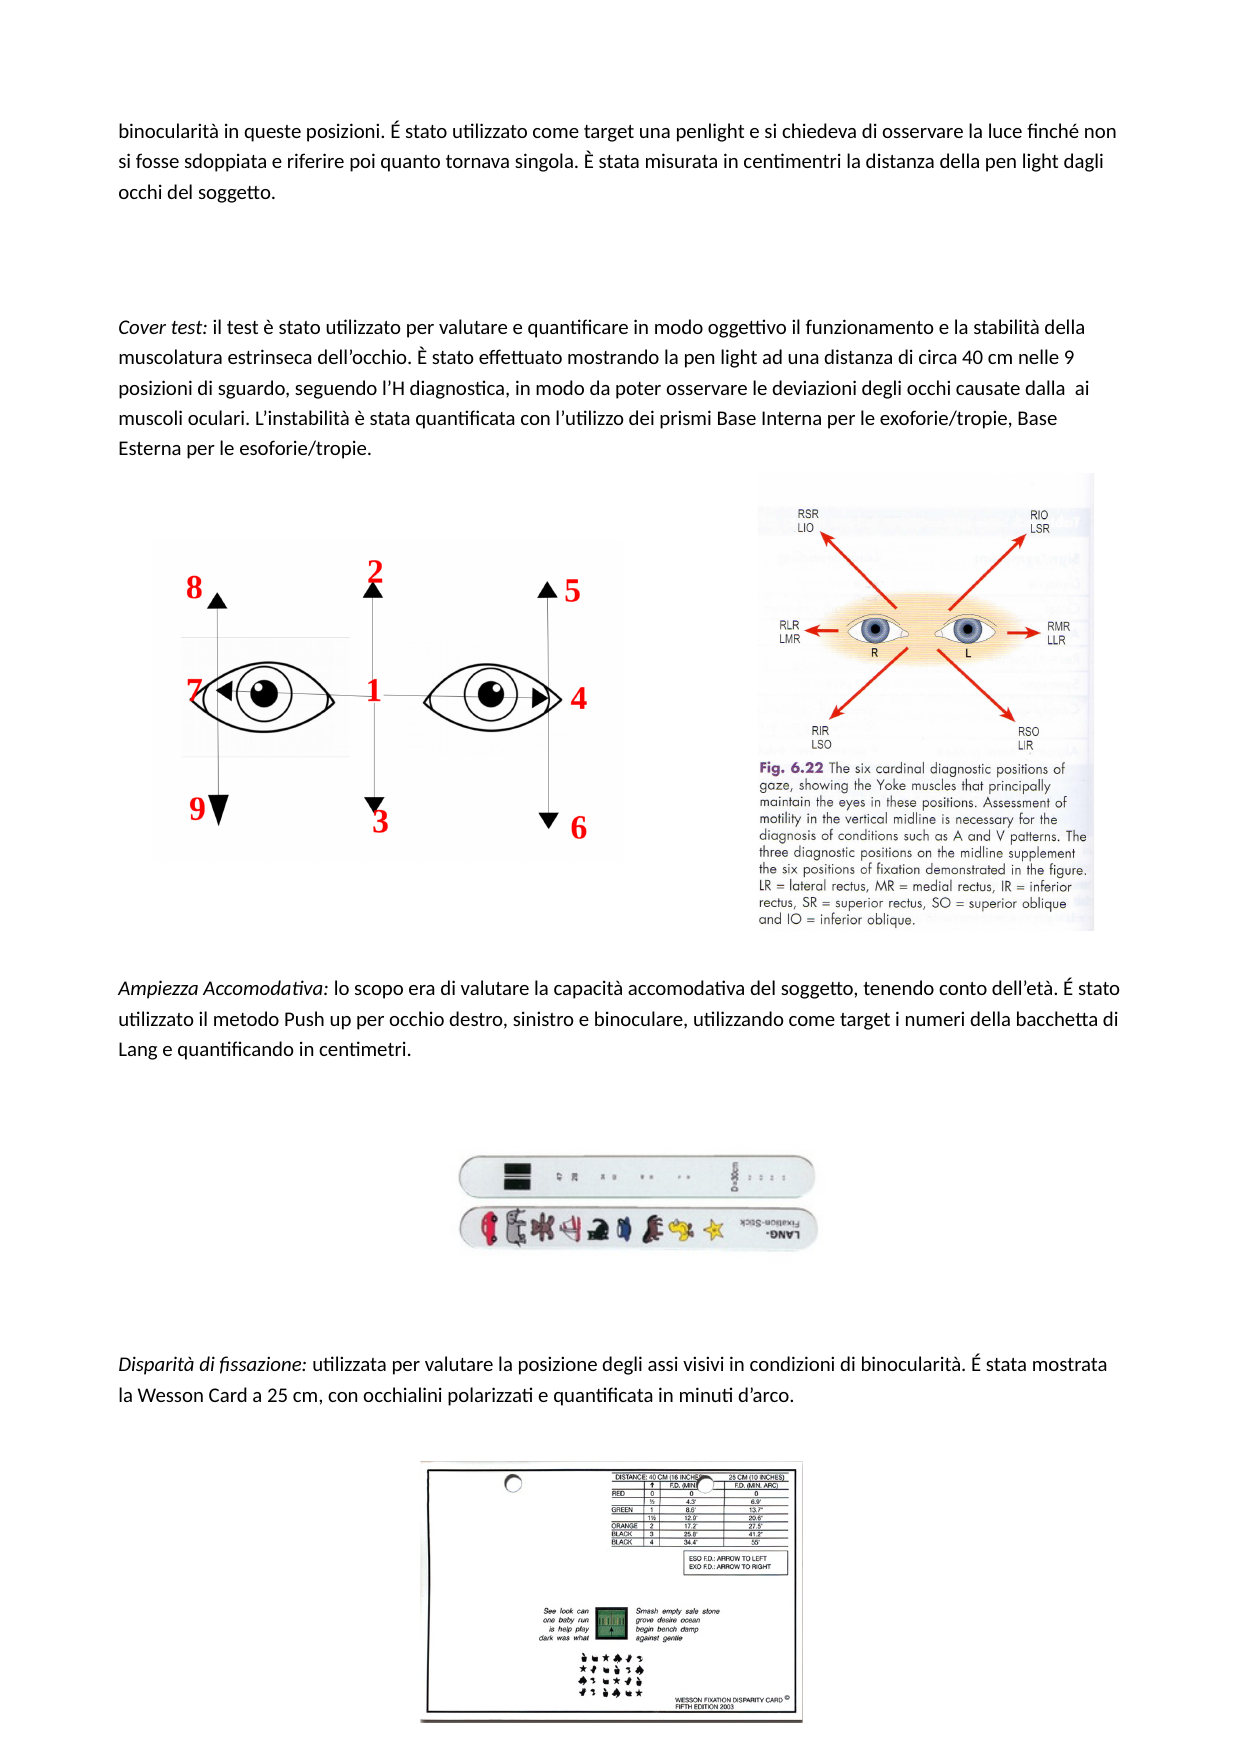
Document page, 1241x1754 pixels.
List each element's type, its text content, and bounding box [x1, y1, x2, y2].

picture [757, 473, 1095, 931]
picture [450, 1114, 828, 1302]
picture [150, 540, 624, 862]
text Cover test: il test è stato utilizzato per valutare e quantificare in modo oggettivo il funzionamento e la stabilità della muscolatura estrinseca dell’occhio. È stato effettuato mostrando la pen light ad una distanza di circa 40 cm nelle 9 posizioni di sguardo, seguendo l’H diagnostica, in modo da poter osservare le deviazioni degli occhi causate dalla ai muscoli oculari. L’instabilità è stata quantificata con l’utilizzo dei prismi Base Interna per le exoforie/tropie, Base Esterna per le esoforie/tropie. [118, 314, 1122, 461]
picture [420, 1461, 803, 1723]
text Ampiezza Accomodativa: lo scopo era di valutare la capacità accomodativa del soggetto, tenendo conto dell’età. É stato utilizzato il metodo Push up per occhio destro, sinistro e binoculare, utilizzando come target i numeri della bacchetta di Lang e quantificando in centimetri. [118, 976, 1122, 1062]
text binocularità in queste posizioni. É stato utilizzato come target una penlight e si chiedeva di osservare la luce finché non si fosse sdoppiata e riferire poi quanto tornava singola. È stata misurata in centimentri la distanza della pen light dagli occhi del soggetto. [118, 118, 1122, 204]
text Disparità di fissazione: utilizzata per valutare la posizione degli assi visivi in condizioni di binocularità. É stata mostrata la Wesson Card a 25 cm, con occhialini polarizzati e quantificata in minuti d’arco. [118, 1351, 1122, 1407]
